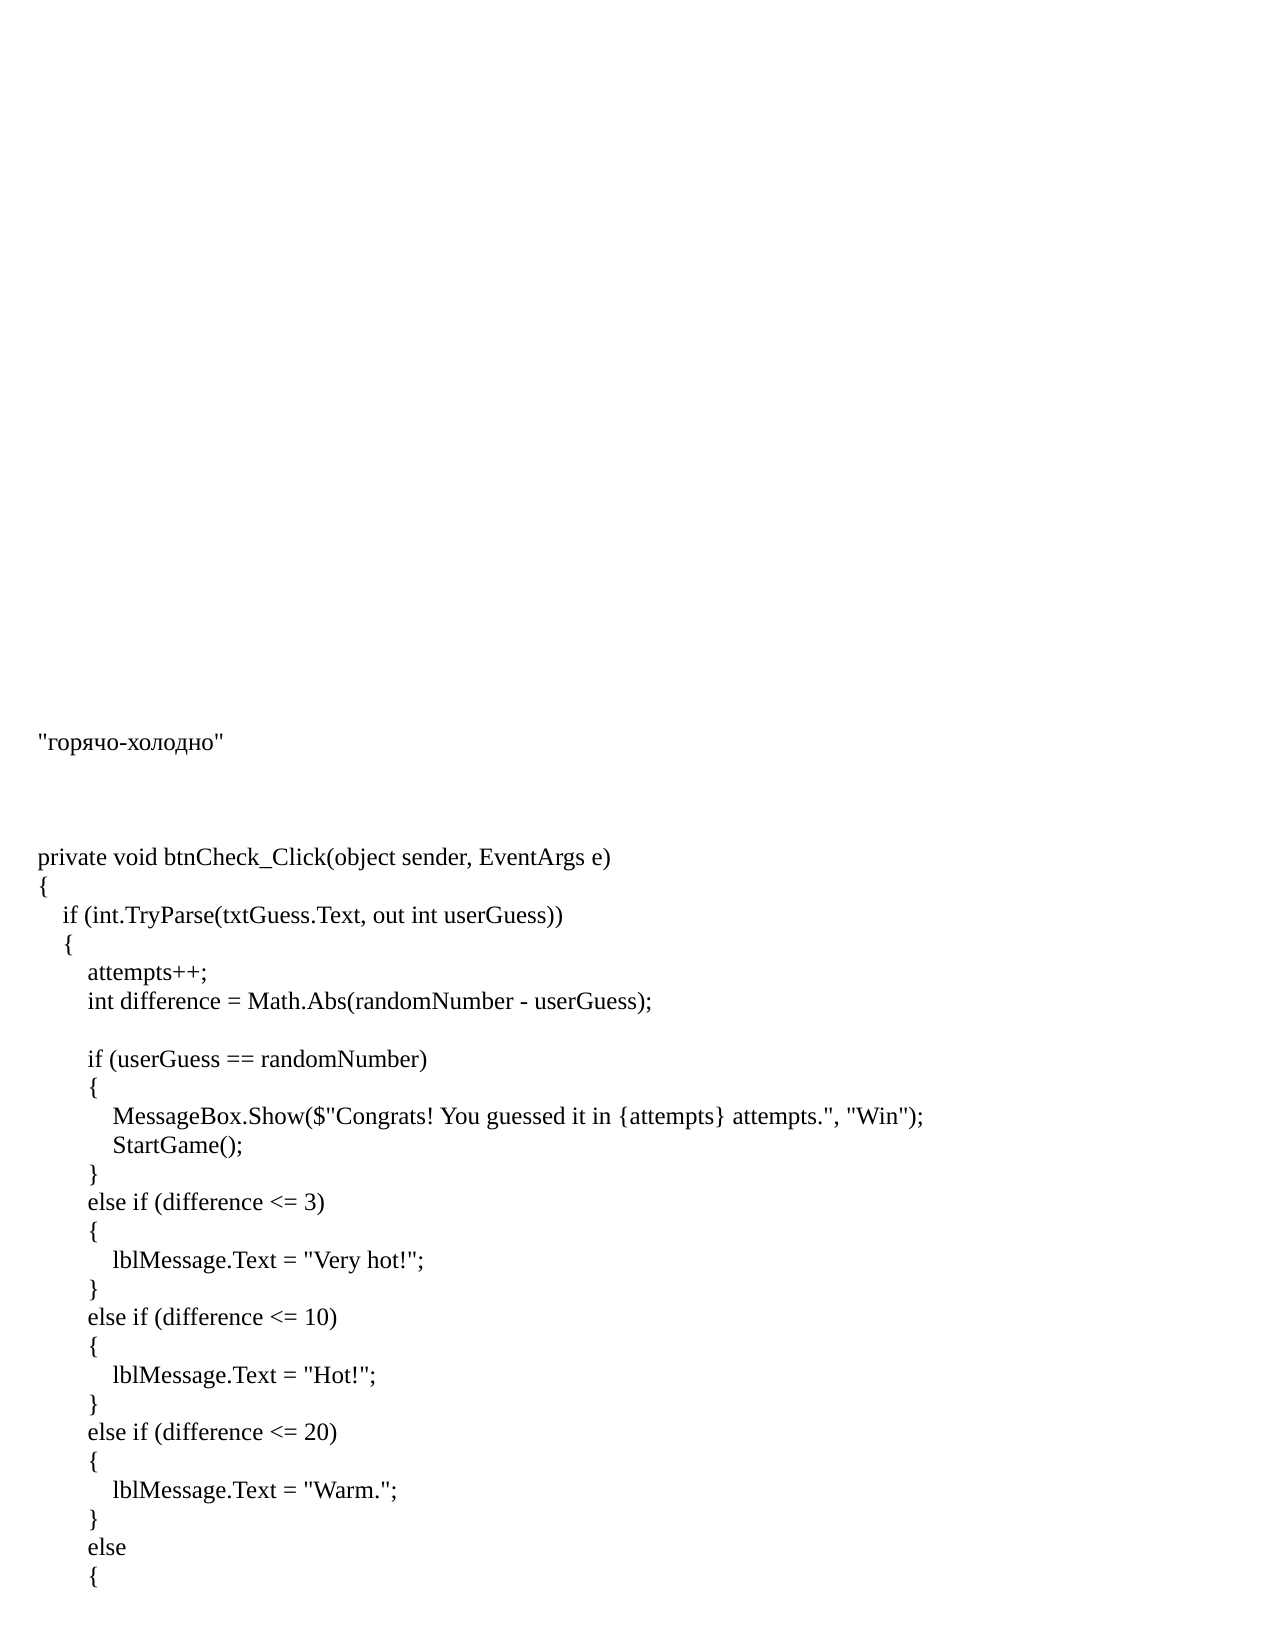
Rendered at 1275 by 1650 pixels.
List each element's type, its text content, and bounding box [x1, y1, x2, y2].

text } [37, 1159, 1237, 1187]
text lblMessage.Text = "Warm."; [37, 1475, 1237, 1504]
text "горячо-холодно" [37, 727, 1237, 756]
text attempts++; [37, 957, 1237, 986]
text { [37, 1561, 1237, 1590]
text else [37, 1532, 1237, 1561]
text else if (difference <= 3) [37, 1187, 1237, 1216]
text else if (difference <= 20) [37, 1417, 1237, 1446]
text lblMessage.Text = "Hot!"; [37, 1360, 1237, 1389]
text { [37, 1331, 1237, 1360]
text } [37, 1389, 1237, 1417]
text { [37, 1216, 1237, 1245]
text lblMessage.Text = "Very hot!"; [37, 1245, 1237, 1274]
text else if (difference <= 10) [37, 1302, 1237, 1331]
text if (userGuess == randomNumber) [37, 1044, 1237, 1072]
text { [37, 929, 1237, 957]
text { [37, 871, 1237, 900]
text int difference = Math.Abs(randomNumber - userGuess); [37, 986, 1237, 1015]
text } [37, 1274, 1237, 1302]
text } [37, 1504, 1237, 1532]
text { [37, 1072, 1237, 1101]
text if (int.TryParse(txtGuess.Text, out int userGuess)) [37, 900, 1237, 929]
text private void btnCheck_Click(object sender, EventArgs e) [37, 842, 1237, 871]
text StartGame(); [37, 1130, 1237, 1159]
text MessageBox.Show($"Congrats! You guessed it in {attempts} attempts.", "Win"); [37, 1101, 1237, 1130]
text { [37, 1446, 1237, 1475]
